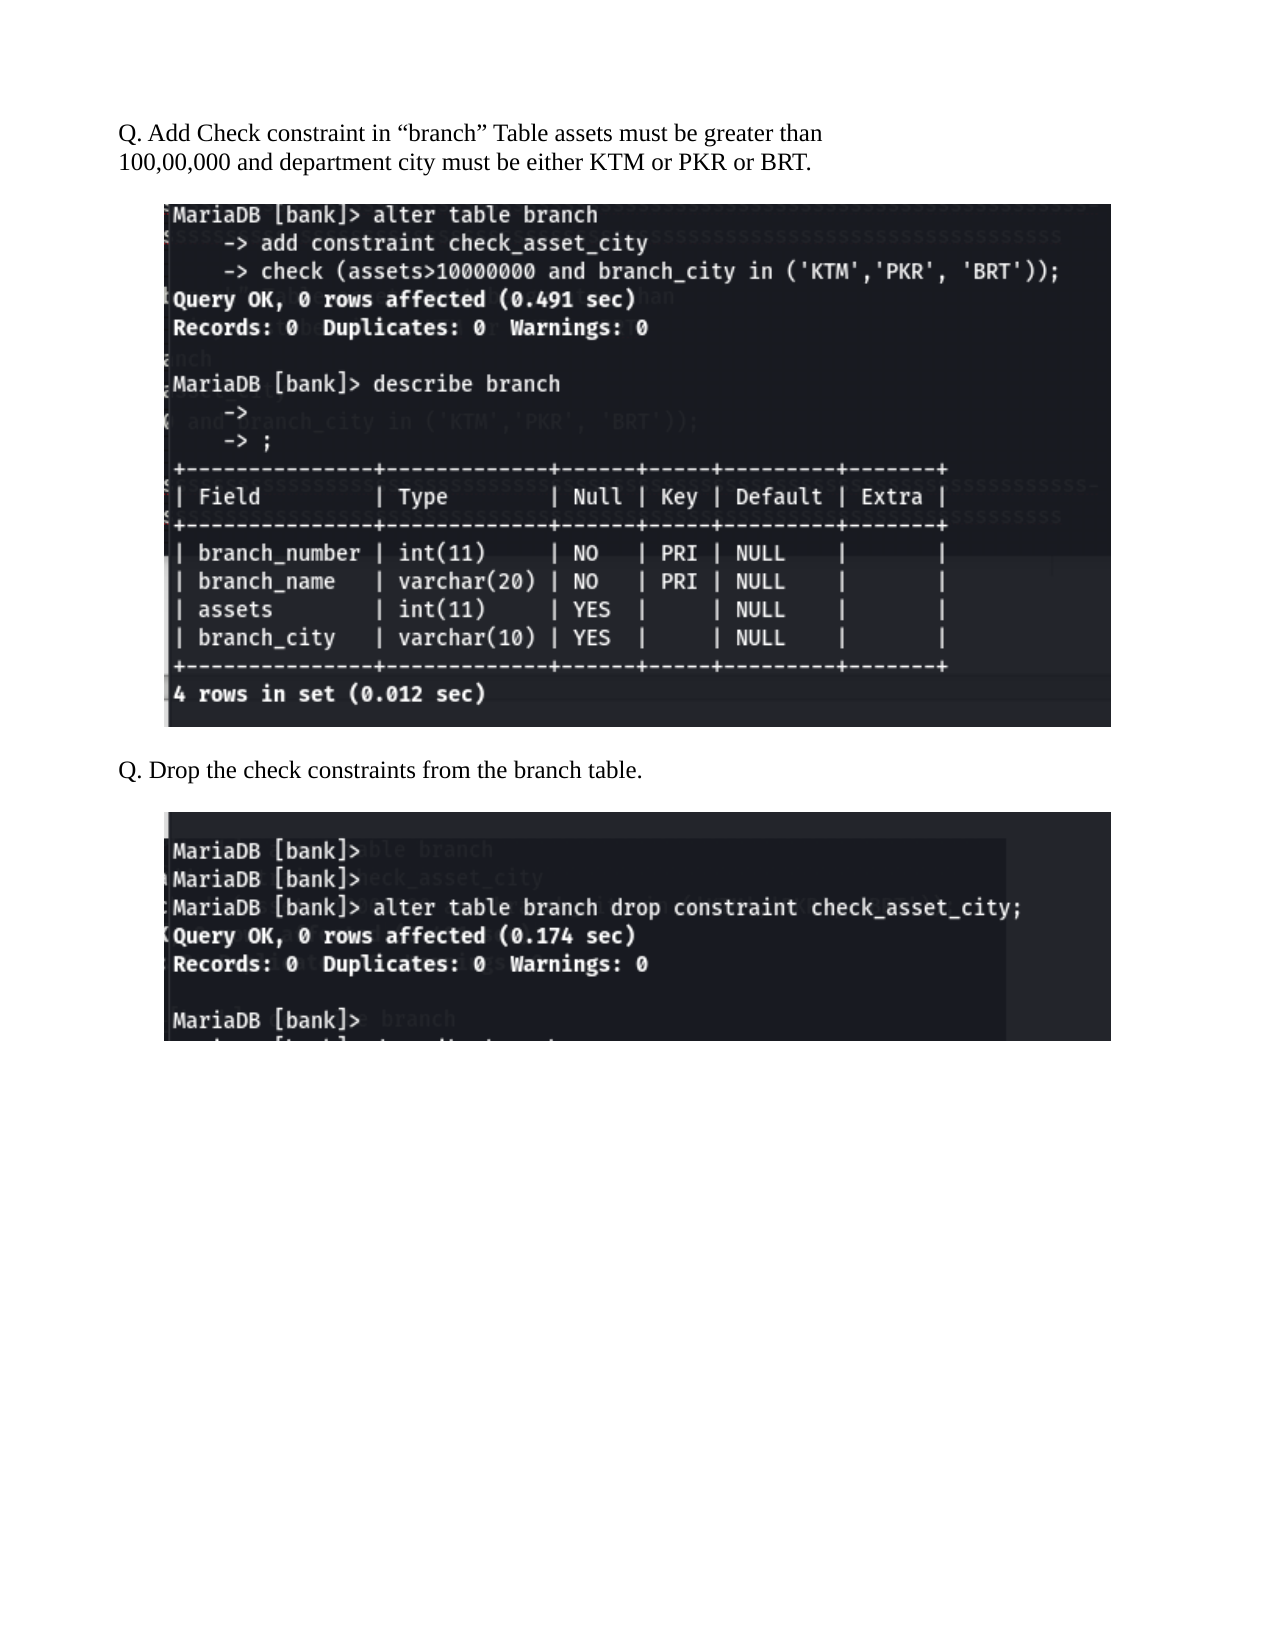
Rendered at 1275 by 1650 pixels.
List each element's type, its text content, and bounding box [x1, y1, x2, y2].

text Q. Drop the check constraints from the branch table. [118, 755, 1157, 784]
picture [164, 204, 1111, 727]
text 100,00,000 and department city must be either KTM or PKR or BRT. [118, 147, 1157, 176]
text Q. Add Check constraint in “branch” Table assets must be greater than [118, 118, 1157, 147]
picture [164, 812, 1111, 1041]
